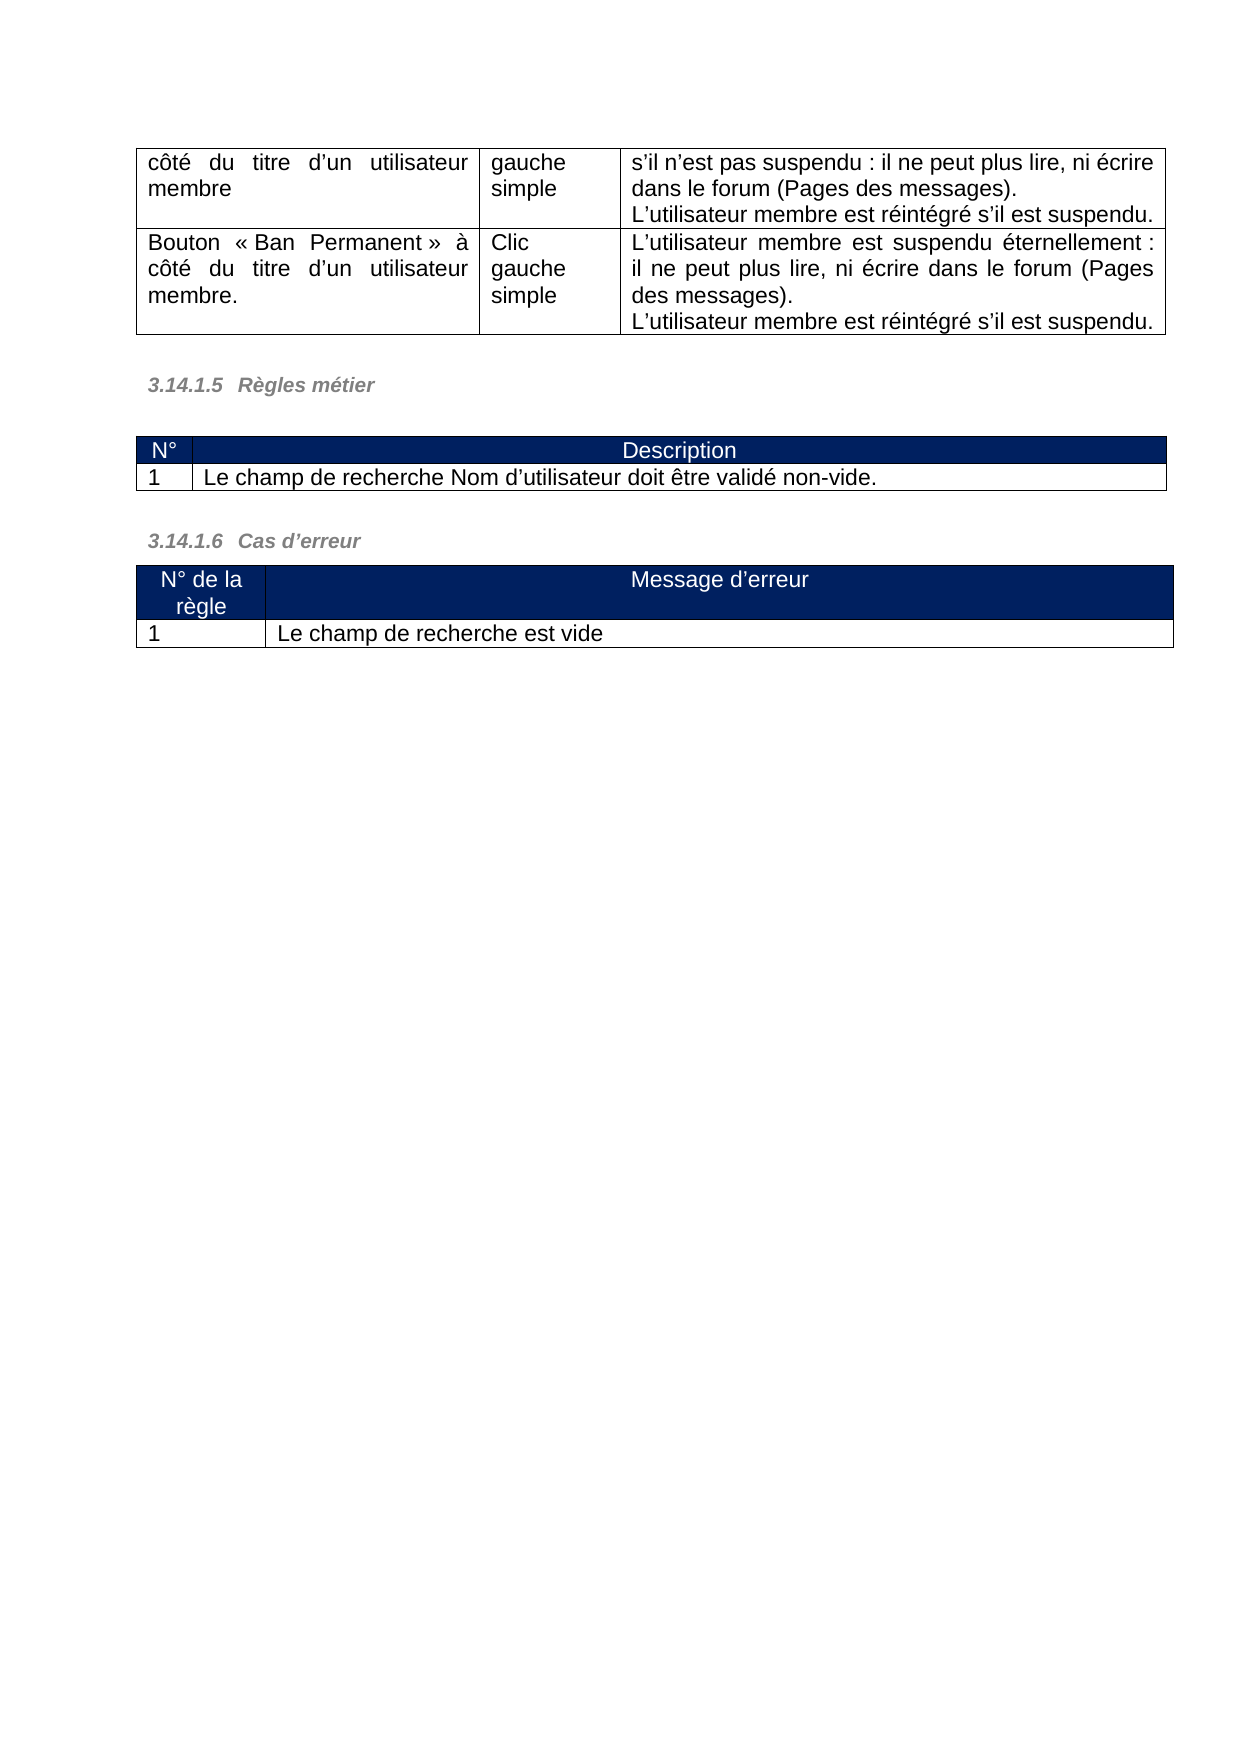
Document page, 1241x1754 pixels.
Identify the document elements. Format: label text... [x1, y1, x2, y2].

table_cell Clic gauche simple [480, 229, 620, 334]
table_cell Bouton « Ban Permanent » à côté du titre d’un utilisateur membre. [137, 229, 479, 334]
table_header Description [193, 437, 1166, 463]
table_header N° [137, 437, 192, 463]
table_cell s’il n’est pas suspendu : il ne peut plus lire, ni écrire dans le forum (Pages des messages). L’utilisateur membre est réintégré s’il est suspendu. [621, 149, 1165, 228]
table_header Message d’erreur [266, 566, 1173, 619]
table_cell côté du titre d’un utilisateur membre [137, 149, 479, 228]
table_cell 1 [137, 464, 192, 490]
table_cell Le champ de recherche est vide [266, 620, 1173, 647]
table_cell 1 [137, 620, 265, 647]
subtitle Cas d’erreur [148, 529, 1162, 553]
table_cell L’utilisateur membre est suspendu éternellement : il ne peut plus lire, ni écrire dans le forum (Pages des messages). L’utilisateur membre est réintégré s’il est suspendu. [621, 229, 1165, 334]
table_cell gauche simple [480, 149, 620, 228]
table_header N° de la règle [137, 566, 265, 619]
table_cell Le champ de recherche Nom d’utilisateur doit être validé non-vide. [193, 464, 1166, 490]
subtitle Règles métier [148, 373, 1162, 397]
